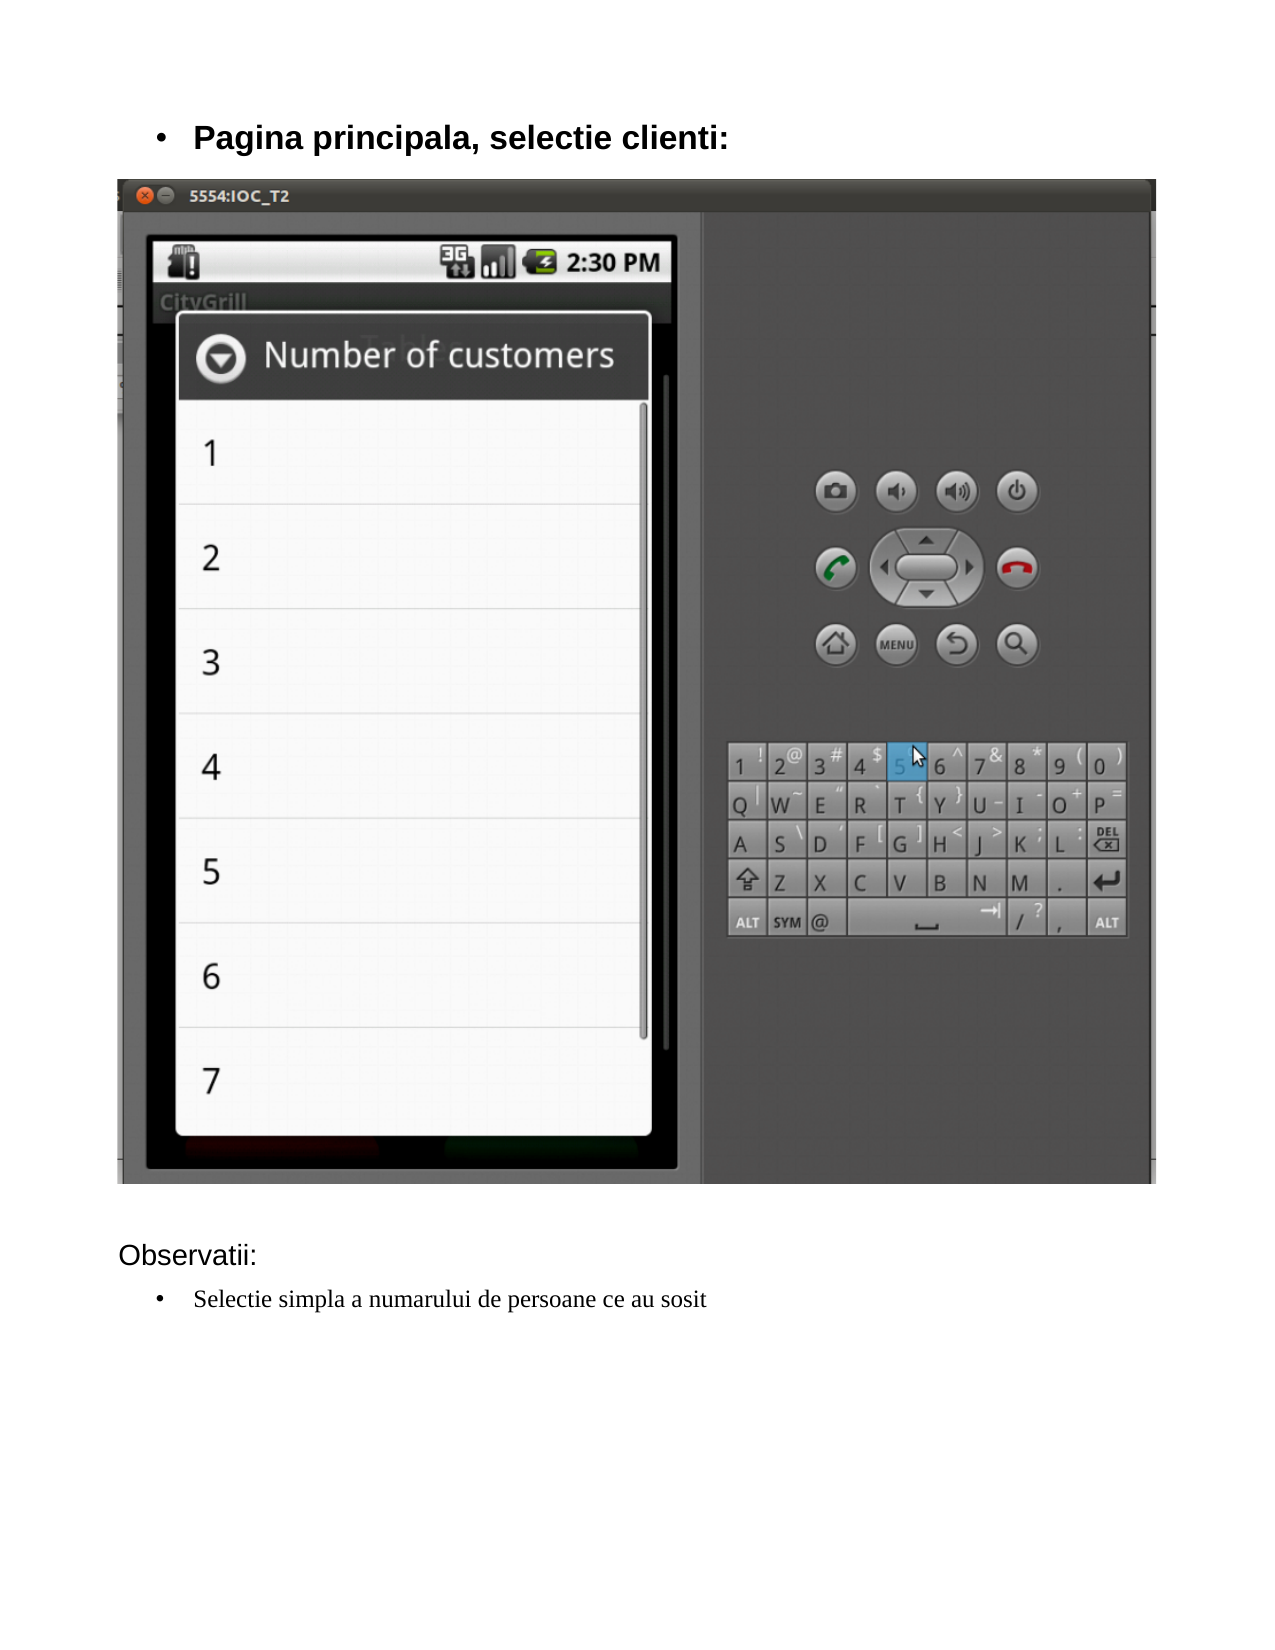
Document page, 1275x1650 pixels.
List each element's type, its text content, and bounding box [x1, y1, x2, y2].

list Selectie simpla a numarului de persoane ce au sosit [156, 1284, 1157, 1312]
picture [117, 179, 1157, 1184]
subtitle Observatii: [118, 1238, 1157, 1271]
subtitle Pagina principala, selectie clienti: [156, 118, 1157, 157]
